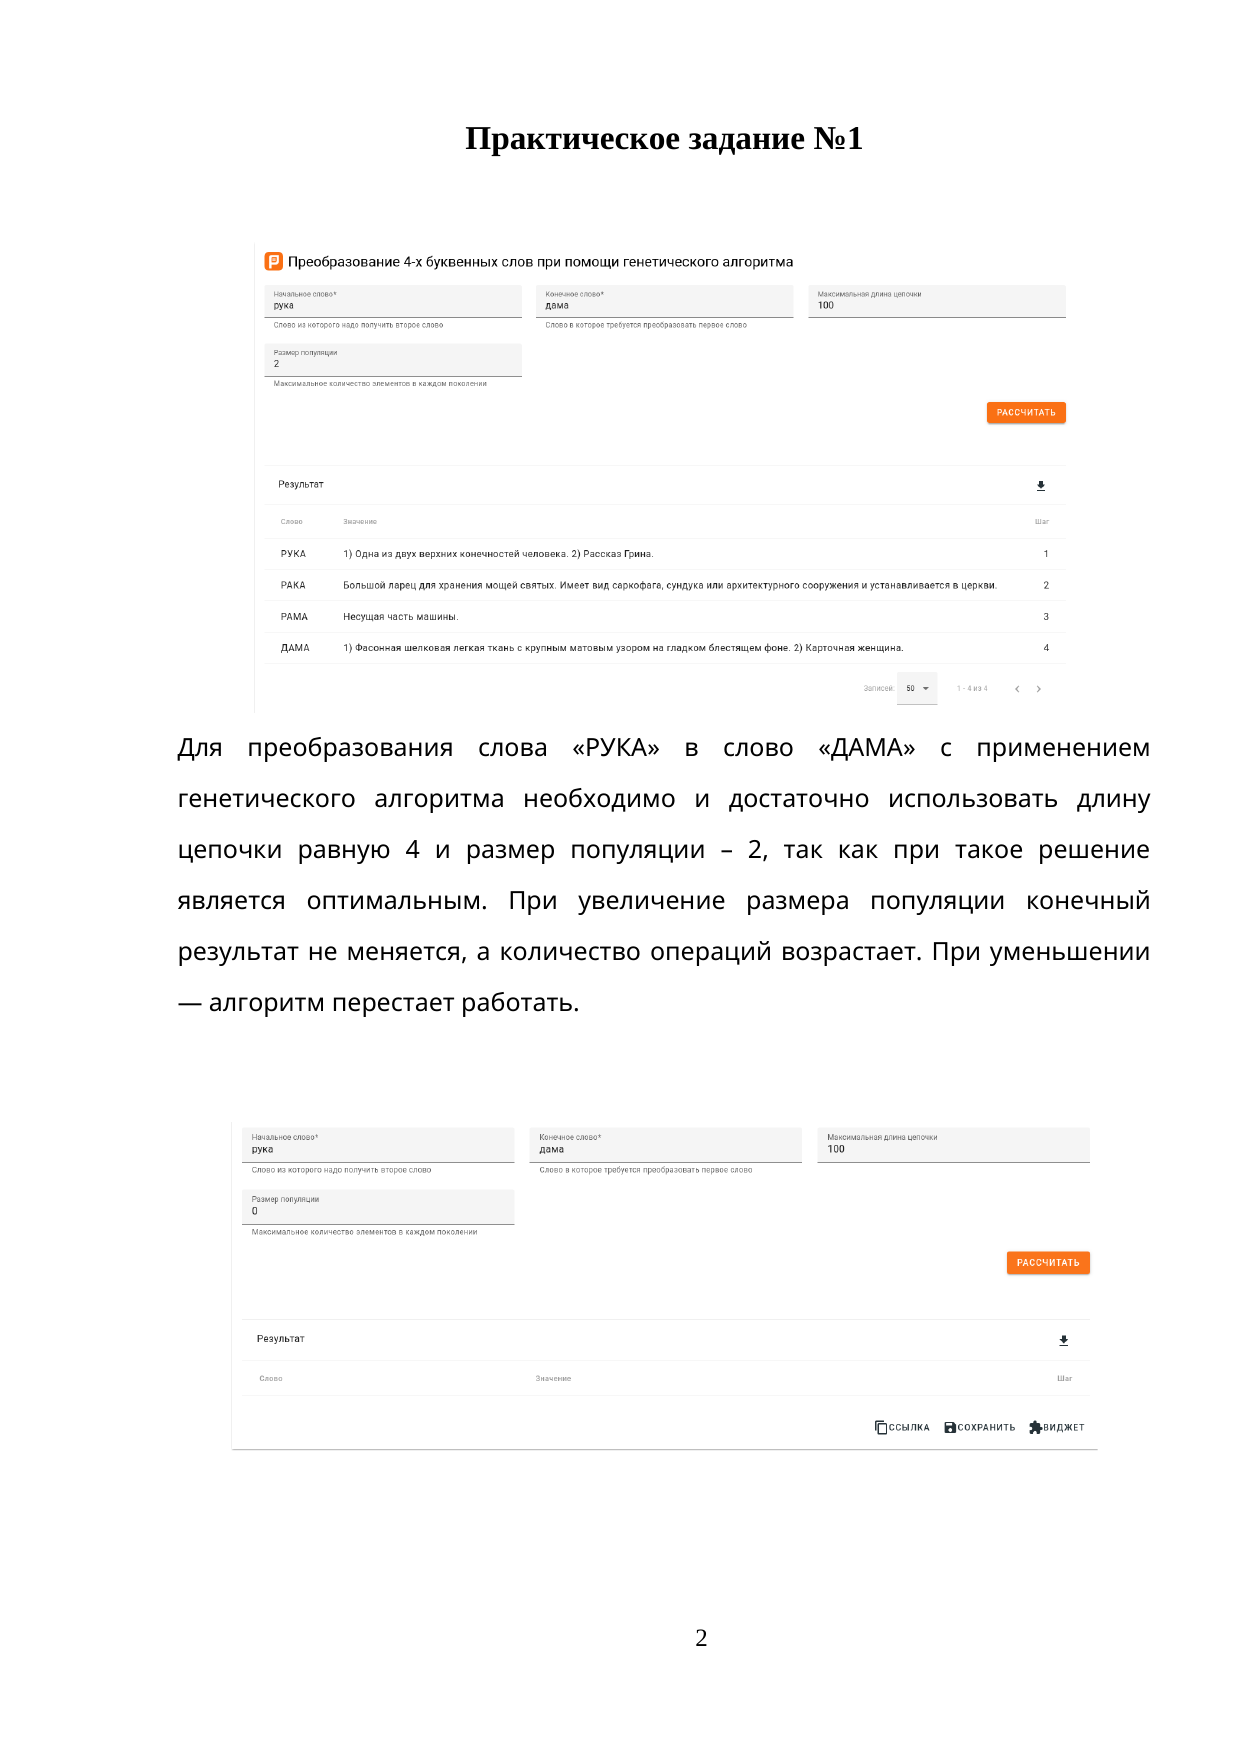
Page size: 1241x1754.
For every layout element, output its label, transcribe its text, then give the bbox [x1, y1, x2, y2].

text Практическое задание №1 [177, 118, 1152, 156]
picture [231, 1122, 1098, 1451]
text Для преобразования слова «РУКА» в слово «ДАМА» с применением генетического алгоритма необходимо и достаточно использовать длину цепочки равную 4 и размер популяции – 2, так как при такое решение является оптимальным. При увеличение размера популяции конечный результат не меняется, а количество операций возрастает. При уменьшении — алгоритм перестает работать. [177, 214, 1152, 1019]
picture [254, 242, 1075, 713]
